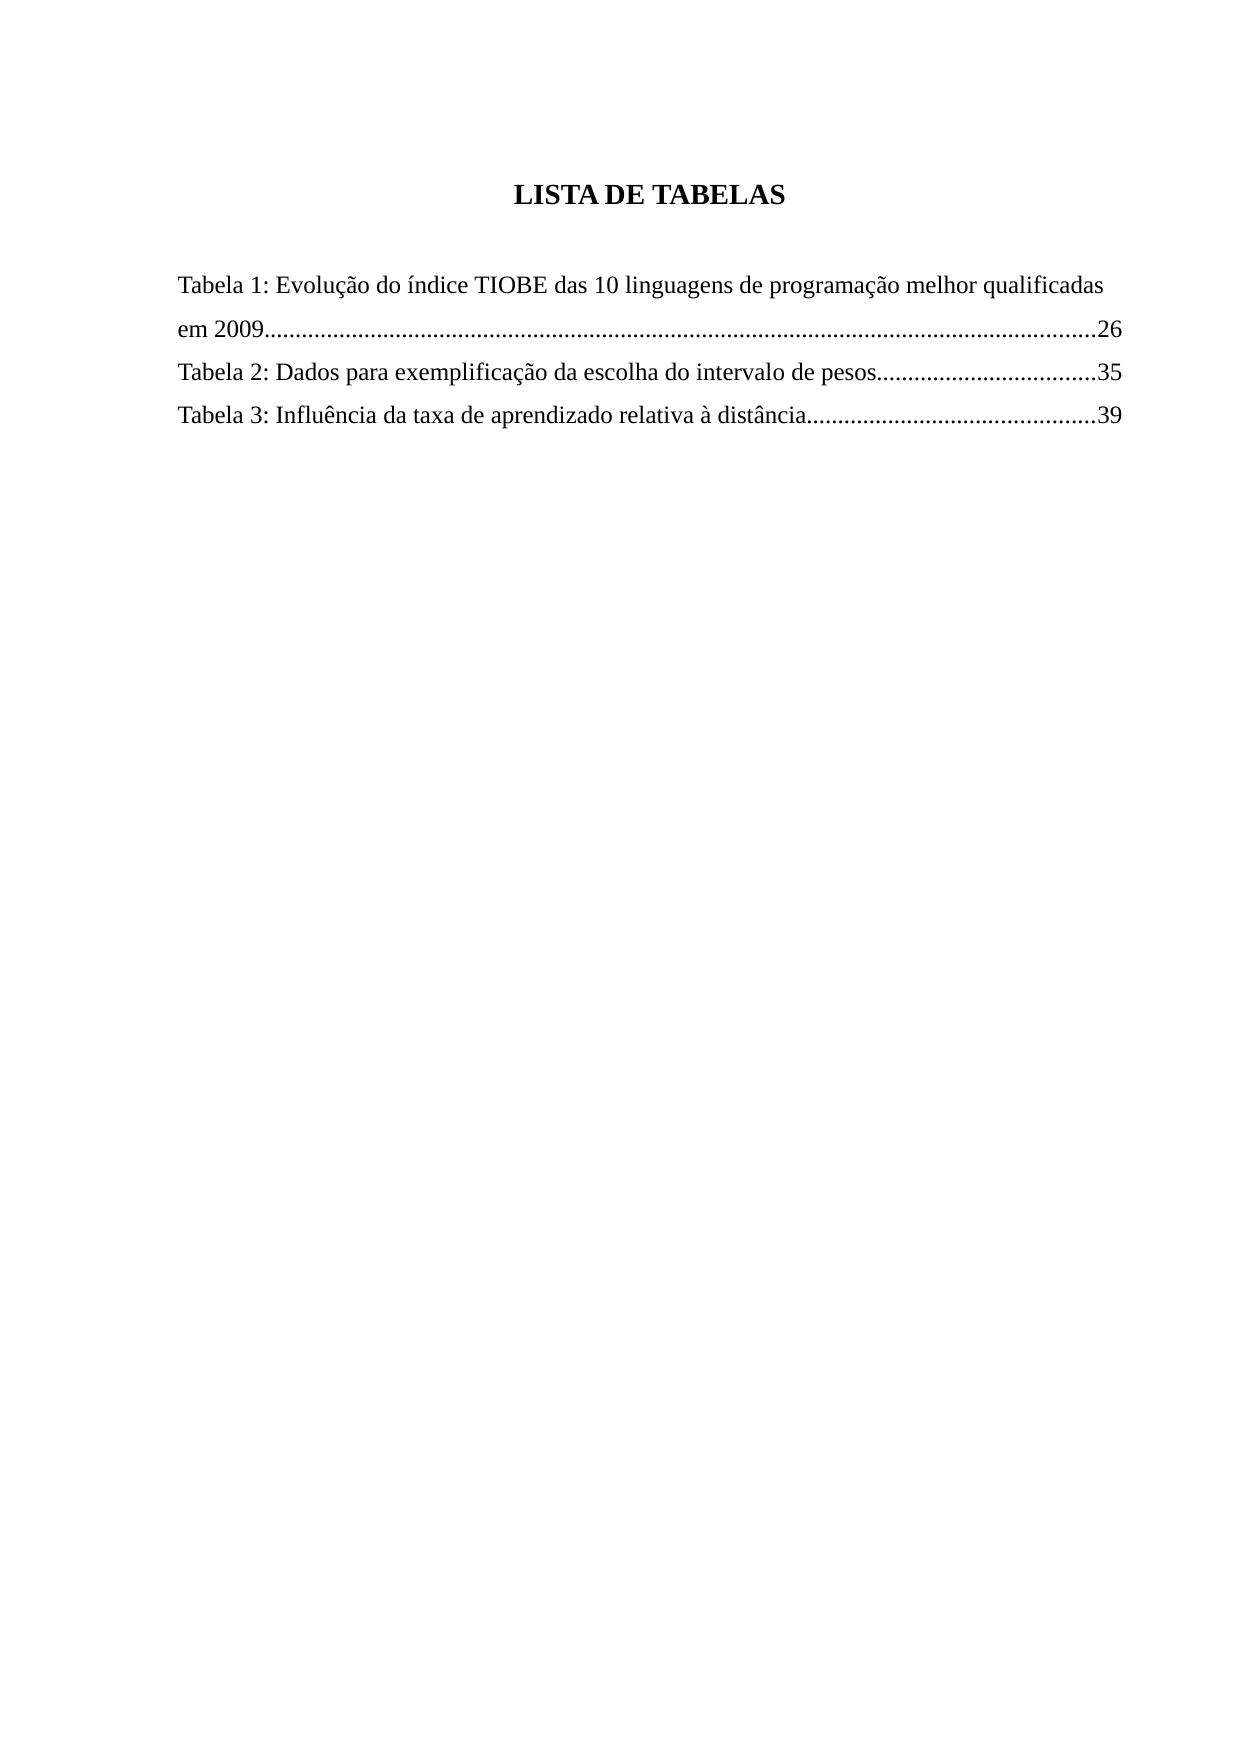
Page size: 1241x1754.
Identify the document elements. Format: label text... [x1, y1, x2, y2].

text Tabela 3: Influência da taxa de aprendizado relativa à distância. 39 [177, 400, 1122, 429]
text Tabela 1: Evolução do índice TIOBE das 10 linguagens de programação melhor qualificadas em 2009. 26 [177, 271, 1122, 342]
text Tabela 2: Dados para exemplificação da escolha do intervalo de pesos. 35 [177, 357, 1122, 386]
text LISTA DE TABELAS [177, 177, 1122, 211]
